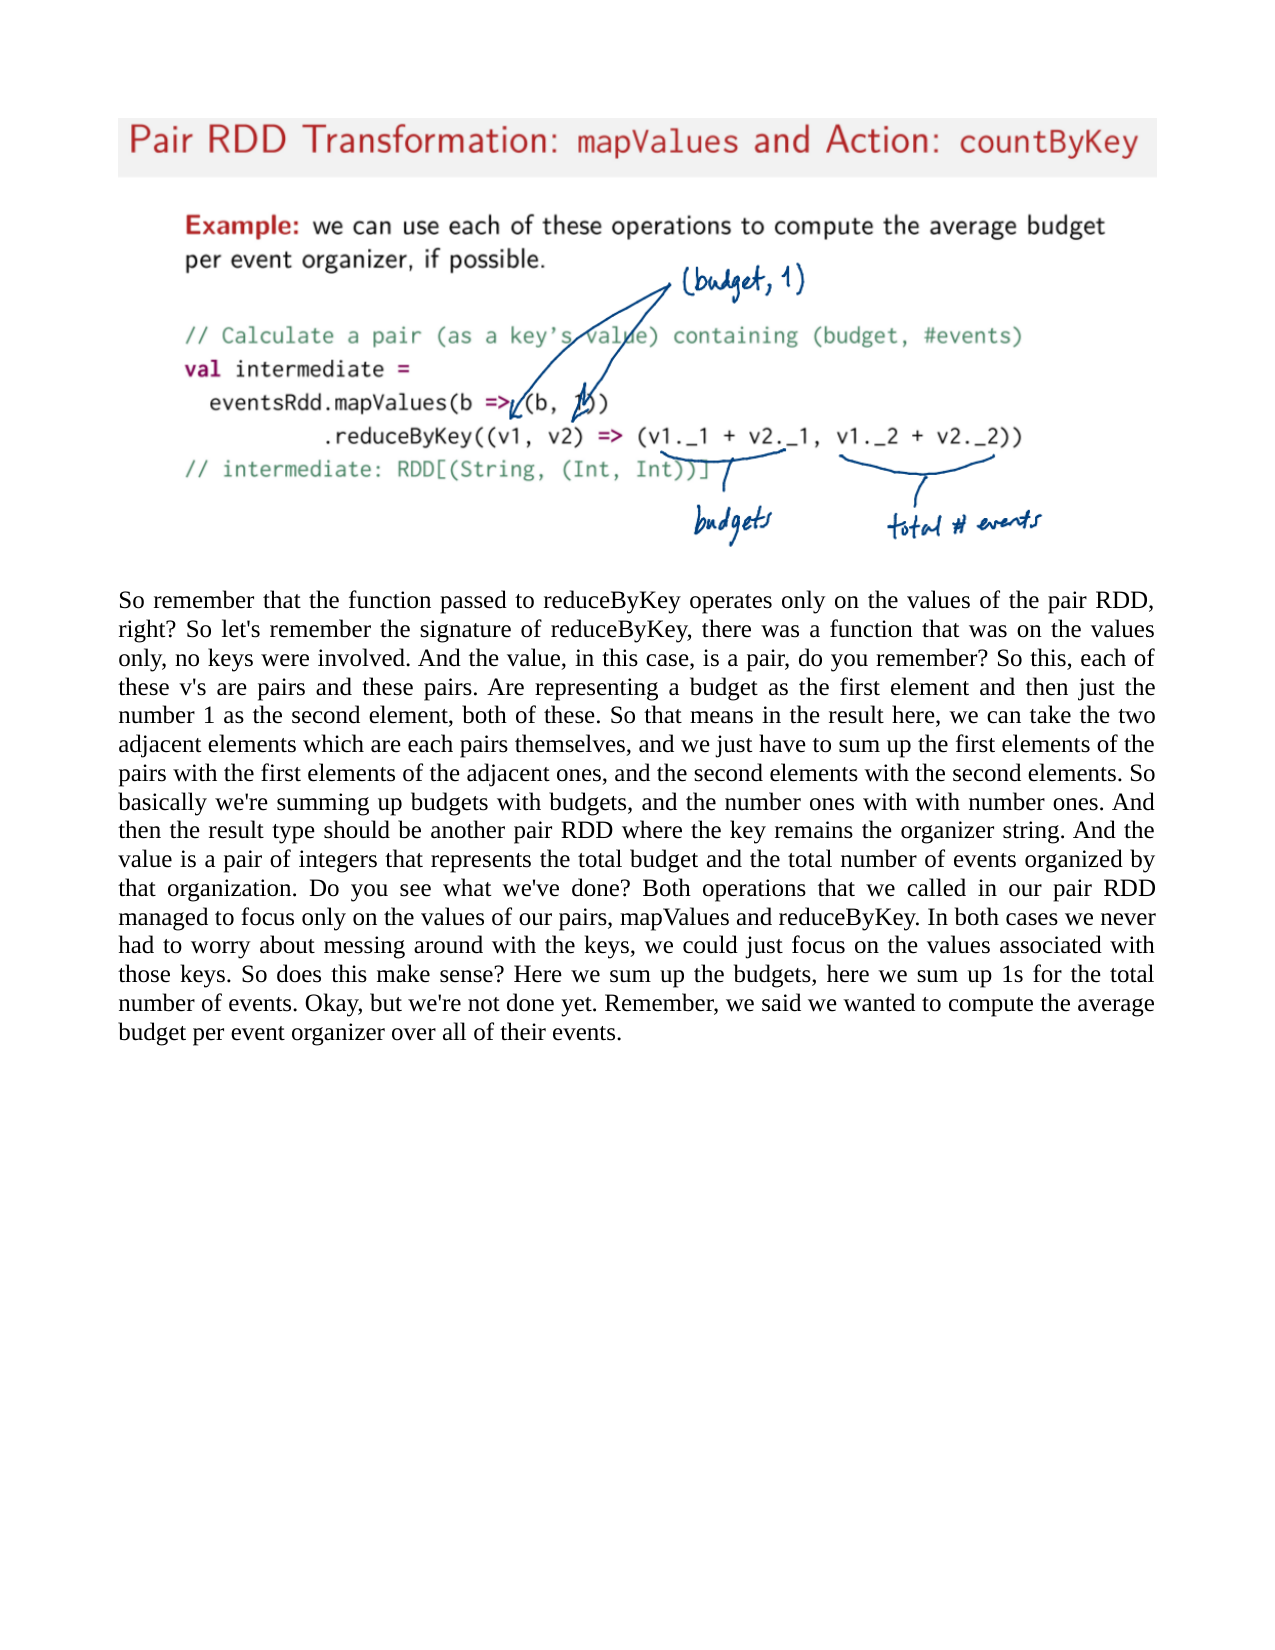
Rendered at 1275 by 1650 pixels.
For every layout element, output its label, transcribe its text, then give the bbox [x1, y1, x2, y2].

picture [118, 118, 1157, 557]
text So remember that the function passed to reduceByKey operates only on the values of the pair RDD, right? So let's remember the signature of reduceByKey, there was a function that was on the values only, no keys were involved. And the value, in this case, is a pair, do you remember? So this, each of these v's are pairs and these pairs. Are representing a budget as the first element and then just the number 1 as the second element, both of these. So that means in the result here, we can take the two adjacent elements which are each pairs themselves, and we just have to sum up the first elements of the pairs with the first elements of the adjacent ones, and the second elements with the second elements. So basically we're summing up budgets with budgets, and the number ones with with number ones. And then the result type should be another pair RDD where the key remains the organizer string. And the value is a pair of integers that represents the total budget and the total number of events organized by that organization. Do you see what we've done? Both operations that we called in our pair RDD managed to focus only on the values of our pairs, mapValues and reduceByKey. In both cases we never had to worry about messing around with the keys, we could just focus on the values associated with those keys. So does this make sense? Here we sum up the budgets, here we sum up 1s for the total number of events. Okay, but we're not done yet. Remember, we said we wanted to compute the average budget per event organizer over all of their events. [118, 585, 1157, 1045]
